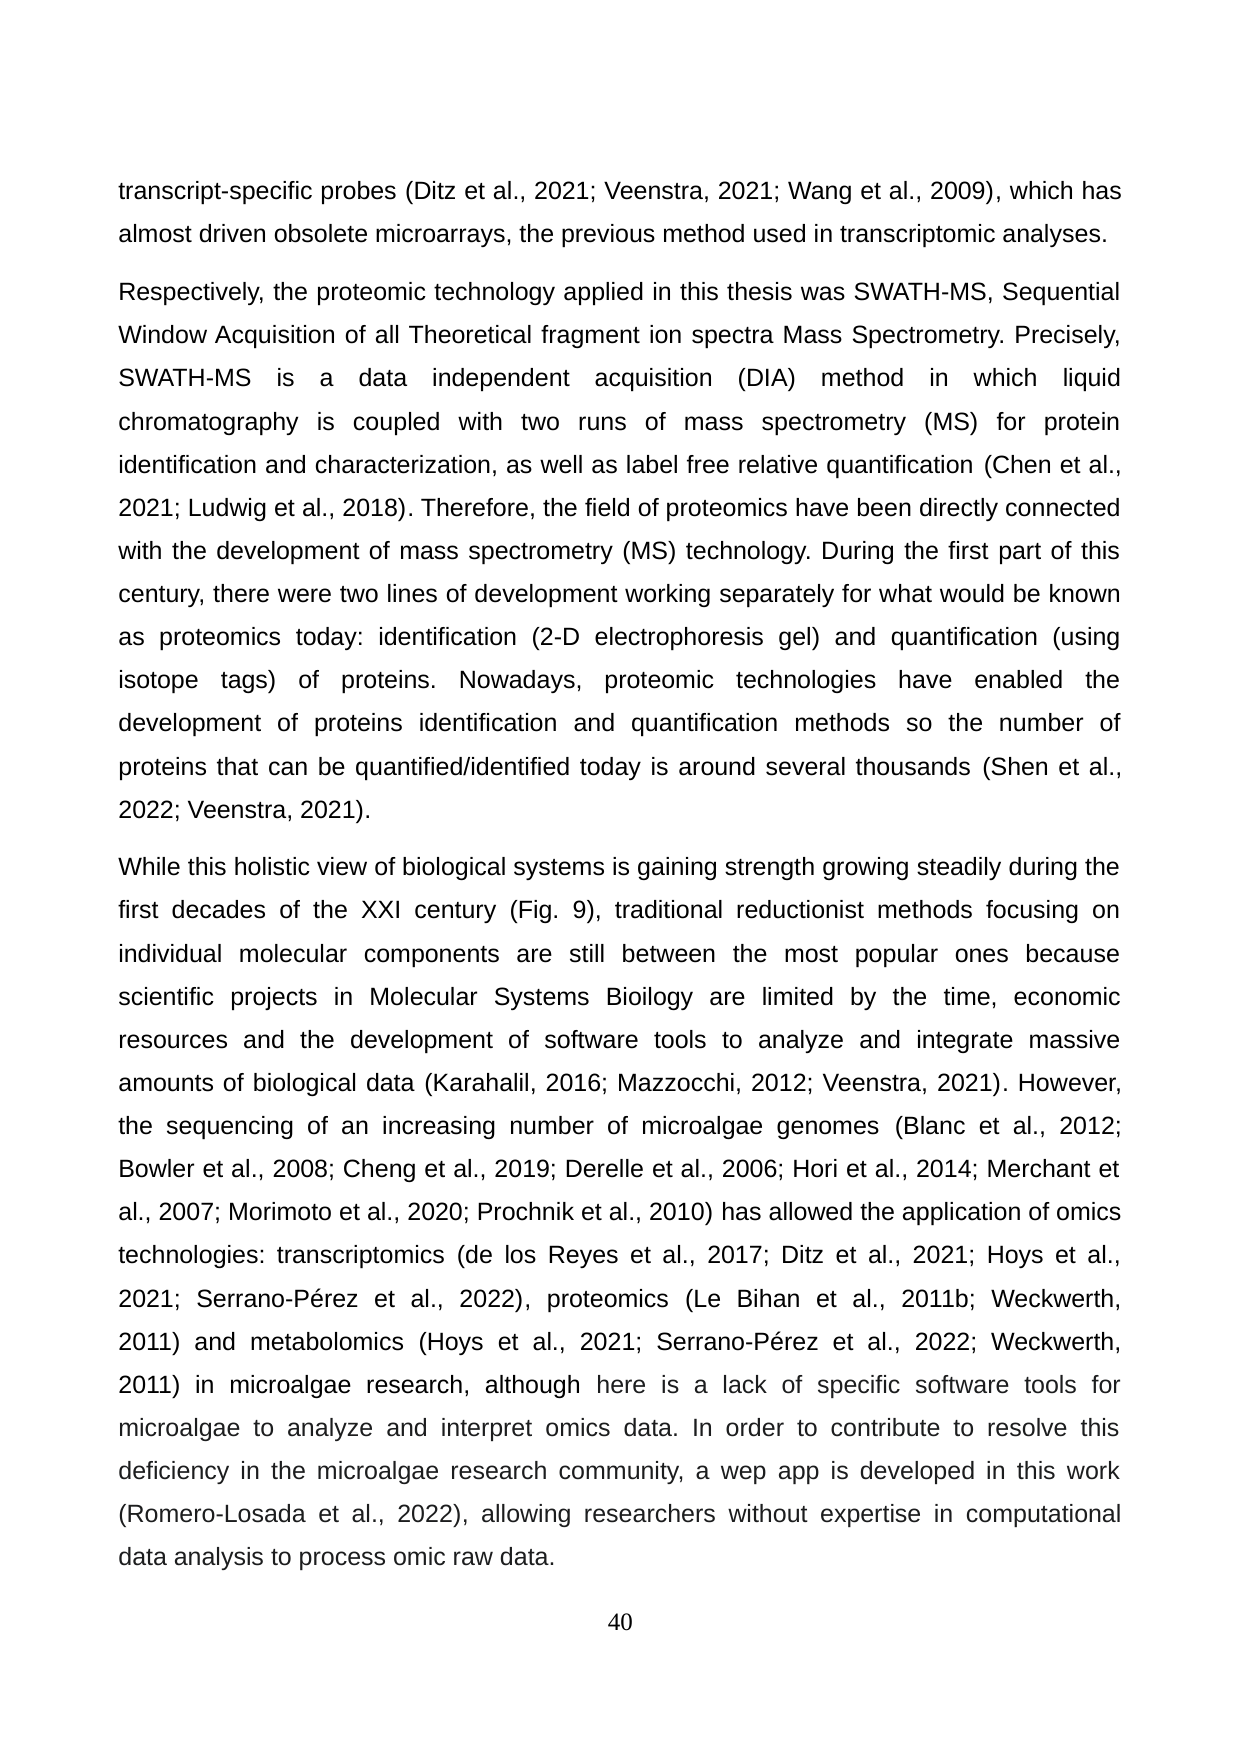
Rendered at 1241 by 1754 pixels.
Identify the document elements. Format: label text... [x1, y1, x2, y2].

text Respectively, the proteomic technology applied in this thesis was SWATH-MS, Sequential Window Acquisition of all Theoretical fragment ion spectra Mass Spectrometry. Precisely, SWATH-MS is a data independent acquisition (DIA) method in which liquid chromatography is coupled with two runs of mass spectrometry (MS) for protein identification and characterization, as well as label free relative quantification (Chen et al., 2021; Ludwig et al., 2018)⁠. Therefore, the field of proteomics have been directly connected with the development of mass spectrometry (MS) technology. During the first part of this century, there were two lines of development working separately for what would be known as proteomics today: identification (2-D electrophoresis gel) and quantification (using isotope tags) of proteins. Nowadays, proteomic technologies have enabled the development of proteins identification and quantification methods so the number of proteins that can be quantified/identified today is around several thousands (Shen et al., 2022; Veenstra, 2021)⁠. [118, 277, 1122, 823]
text transcript-specific probes (Ditz et al., 2021; Veenstra, 2021; Wang et al., 2009)⁠, which has almost driven obsolete microarrays, the previous method used in transcriptomic analyses. [118, 176, 1122, 248]
text While this holistic view of biological systems is gaining strength growing steadily during the first decades of the XXI century (Fig. 9), traditional reductionist methods focusing on individual molecular components are still between the most popular ones because scientific projects in Molecular Systems Bioilogy are limited by the time, economic resources and the development of software tools to analyze and integrate massive amounts of biological data (Karahalil, 2016; Mazzocchi, 2012; Veenstra, 2021)⁠. However, the sequencing of an increasing number of microalgae genomes (Blanc et al., 2012; Bowler et al., 2008; Cheng et al., 2019; Derelle et al., 2006; Hori et al., 2014; Merchant et al., 2007; Morimoto et al., 2020; Prochnik et al., 2010)⁠ has allowed the application of omics technologies: transcriptomics (de los Reyes et al., 2017; Ditz et al., 2021; Hoys et al., 2021; Serrano-Pérez et al., 2022)⁠, proteomics (Le Bihan et al., 2011b; Weckwerth, 2011)⁠ and metabolomics (Hoys et al., 2021; Serrano-Pérez et al., 2022; Weckwerth, 2011)⁠ in microalgae research, although here is a lack of specific software tools for microalgae to analyze and interpret omics data. In order to contribute to resolve this deficiency in the microalgae research community, a wep app is developed in this work (Romero-Losada et al., 2022)⁠, allowing researchers without expertise in computational data analysis to process omic raw data. [118, 852, 1122, 1571]
